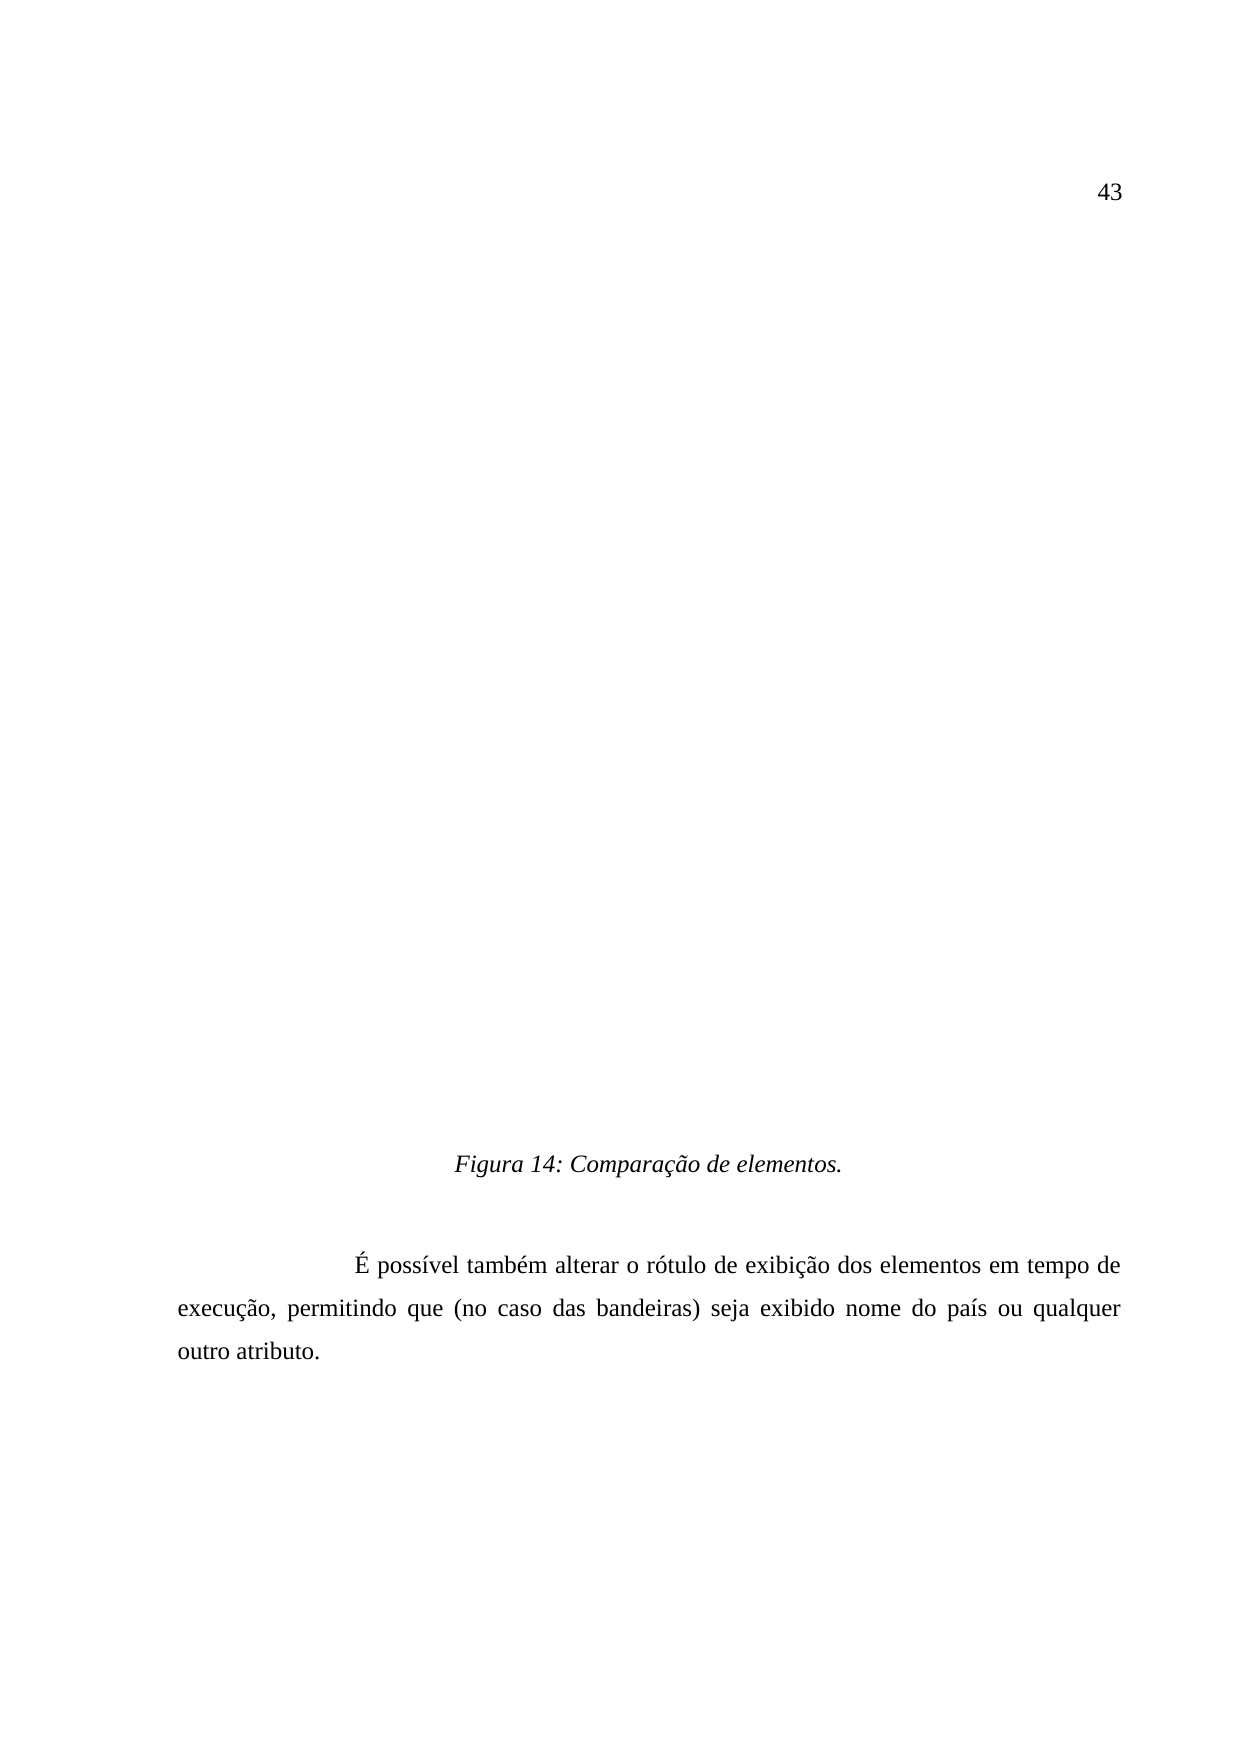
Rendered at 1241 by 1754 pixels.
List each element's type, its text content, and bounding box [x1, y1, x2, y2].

text Figura 14: Comparação de elementos. [177, 236, 1122, 1178]
text É possível também alterar o rótulo de exibição dos elementos em tempo de execução, permitindo que (no caso das bandeiras) seja exibido nome do país ou qualquer outro atributo. [177, 1250, 1122, 1365]
